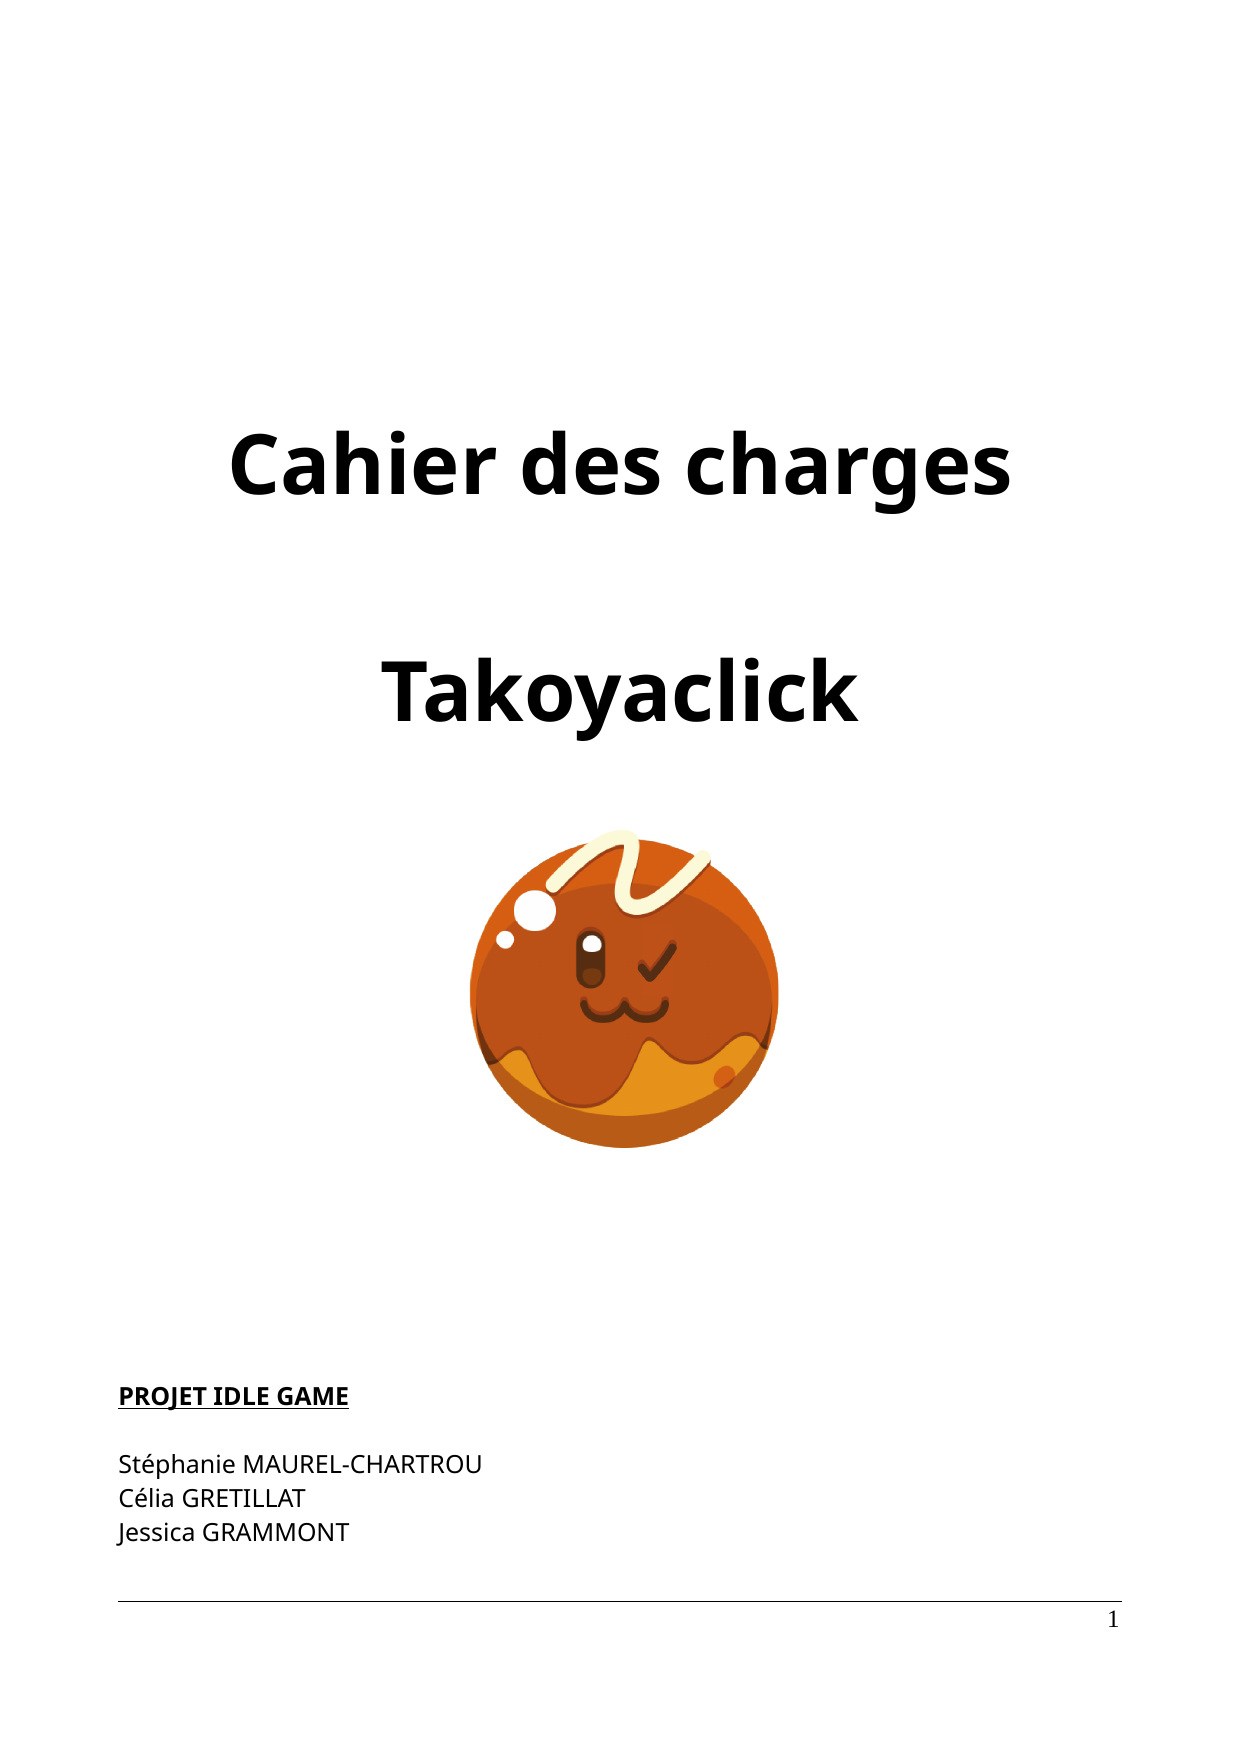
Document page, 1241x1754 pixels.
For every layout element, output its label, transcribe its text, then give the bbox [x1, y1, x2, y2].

text Takoyaclick [118, 633, 1122, 746]
picture [429, 786, 819, 1176]
text Célia GRETILLAT [118, 1481, 1122, 1515]
text Stéphanie MAUREL-CHARTROU [118, 1447, 1122, 1481]
text Cahier des charges [118, 406, 1122, 519]
text PROJET IDLE GAME [118, 1379, 1122, 1413]
text Jessica GRAMMONT [118, 1515, 1122, 1549]
